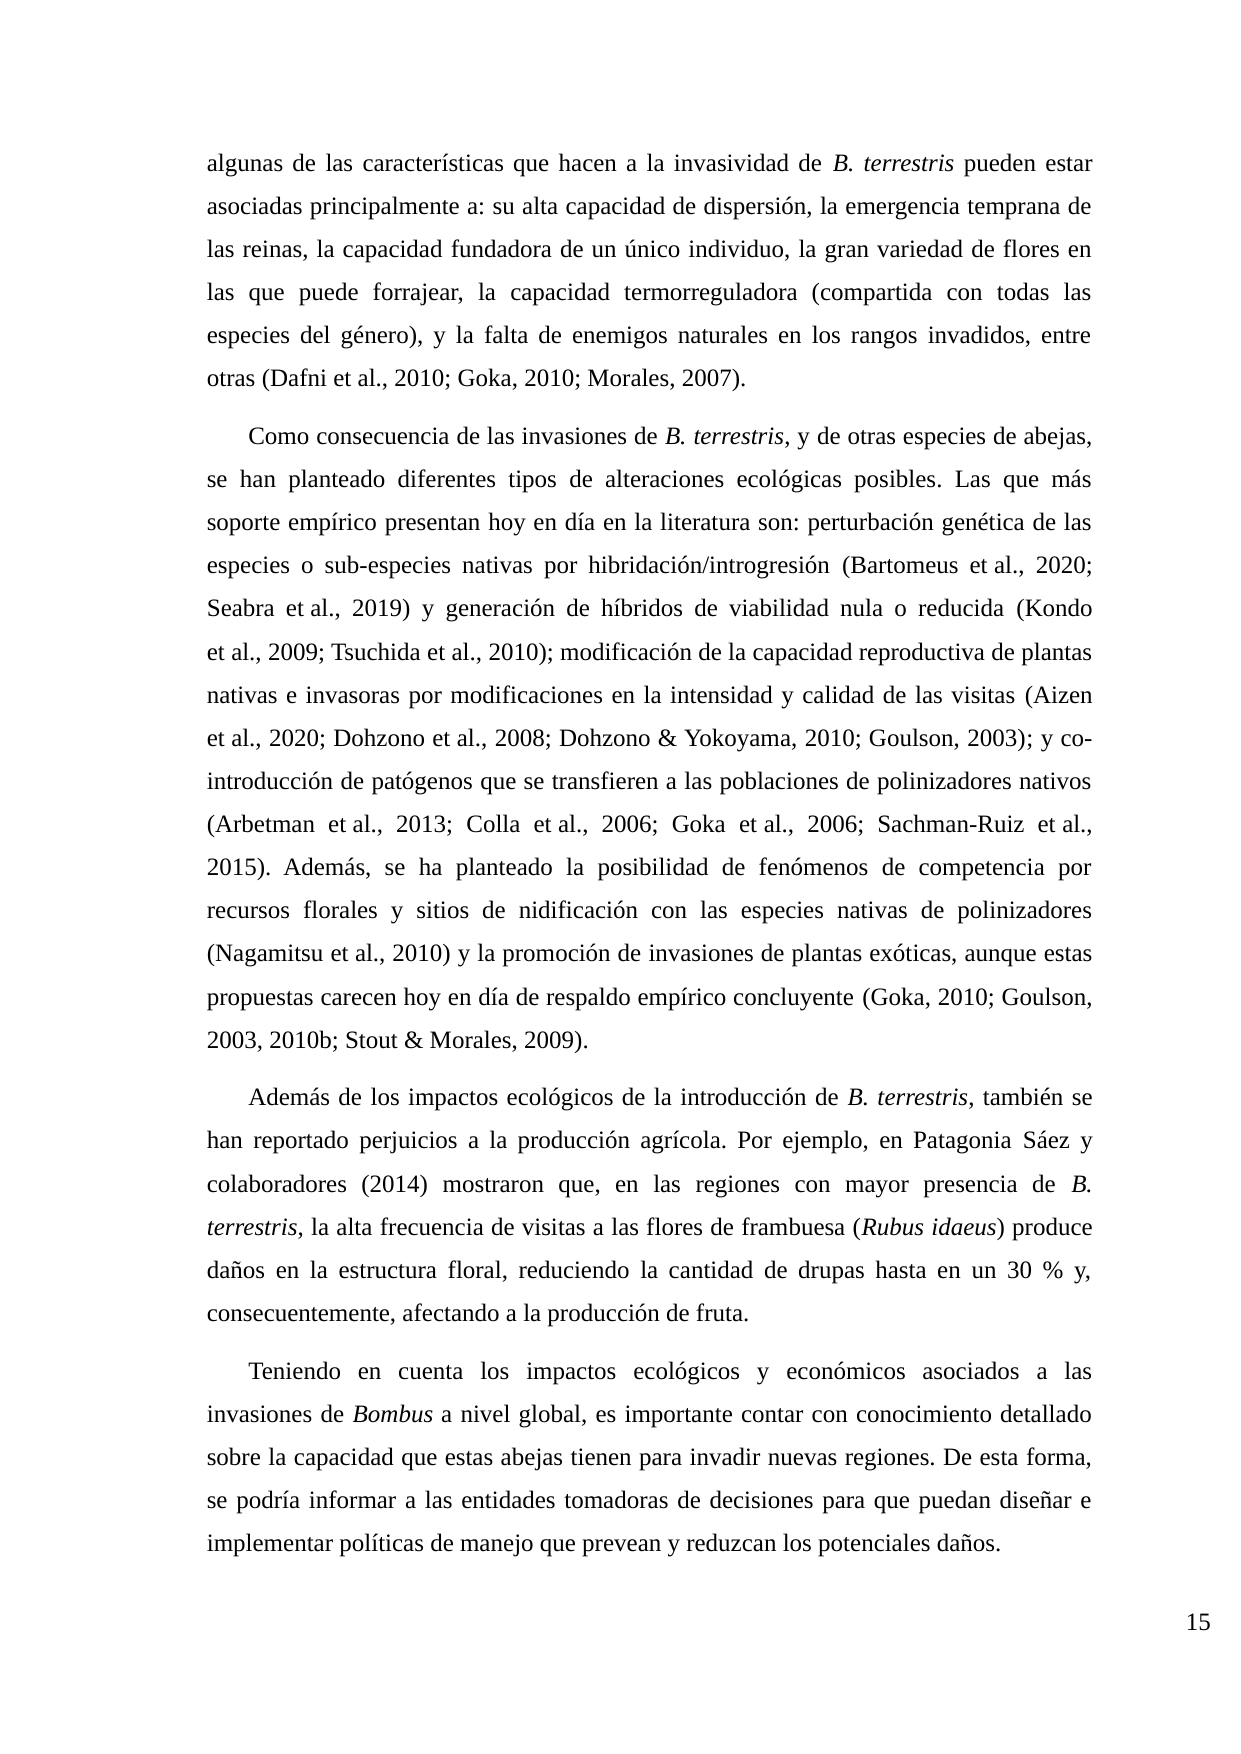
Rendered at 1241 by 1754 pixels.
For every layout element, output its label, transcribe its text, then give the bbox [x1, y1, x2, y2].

text Como consecuencia de las invasiones de B. terrestris, y de otras especies de abejas, se han planteado diferentes tipos de alteraciones ecológicas posibles. Las que más soporte empírico presentan hoy en día en la literatura son: perturbación genética de las especies o sub-especies nativas por hibridación/introgresión (Bartomeus et al., 2020; Seabra et al., 2019) y generación de híbridos de viabilidad nula o reducida (Kondo et al., 2009; Tsuchida et al., 2010); modificación de la capacidad reproductiva de plantas nativas e invasoras por modificaciones en la intensidad y calidad de las visitas (Aizen et al., 2020; Dohzono et al., 2008; Dohzono & Yokoyama, 2010; Goulson, 2003); y co-introducción de patógenos que se transfieren a las poblaciones de polinizadores nativos (Arbetman et al., 2013; Colla et al., 2006; Goka et al., 2006; Sachman-Ruiz et al., 2015). Además, se ha planteado la posibilidad de fenómenos de competencia por recursos florales y sitios de nidificación con las especies nativas de polinizadores (Nagamitsu et al., 2010) y la promoción de invasiones de plantas exóticas, aunque estas propuestas carecen hoy en día de respaldo empírico concluyente (Goka, 2010; Goulson, 2003, 2010b; Stout & Morales, 2009). [207, 421, 1093, 1053]
text algunas de las características que hacen a la invasividad de B. terrestris pueden estar asociadas principalmente a: su alta capacidad de dispersión, la emergencia temprana de las reinas, la capacidad fundadora de un único individuo, la gran variedad de flores en las que puede forrajear, la capacidad termorreguladora (compartida con todas las especies del género), y la falta de enemigos naturales en los rangos invadidos, entre otras (Dafni et al., 2010; Goka, 2010; Morales, 2007). [207, 148, 1093, 392]
text Teniendo en cuenta los impactos ecológicos y económicos asociados a las invasiones de Bombus a nivel global, es importante contar con conocimiento detallado sobre la capacidad que estas abejas tienen para invadir nuevas regiones. De esta forma, se podría informar a las entidades tomadoras de decisiones para que puedan diseñar e implementar políticas de manejo que prevean y reduzcan los potenciales daños. [207, 1356, 1093, 1557]
text Además de los impactos ecológicos de la introducción de B. terrestris, también se han reportado perjuicios a la producción agrícola. Por ejemplo, en Patagonia Sáez y colaboradores (2014) mostraron que, en las regiones con mayor presencia de B. terrestris, la alta frecuencia de visitas a las flores de frambuesa (Rubus idaeus) produce daños en la estructura floral, reduciendo la cantidad de drupas hasta en un 30 % y, consecuentemente, afectando a la producción de fruta. [207, 1082, 1093, 1327]
